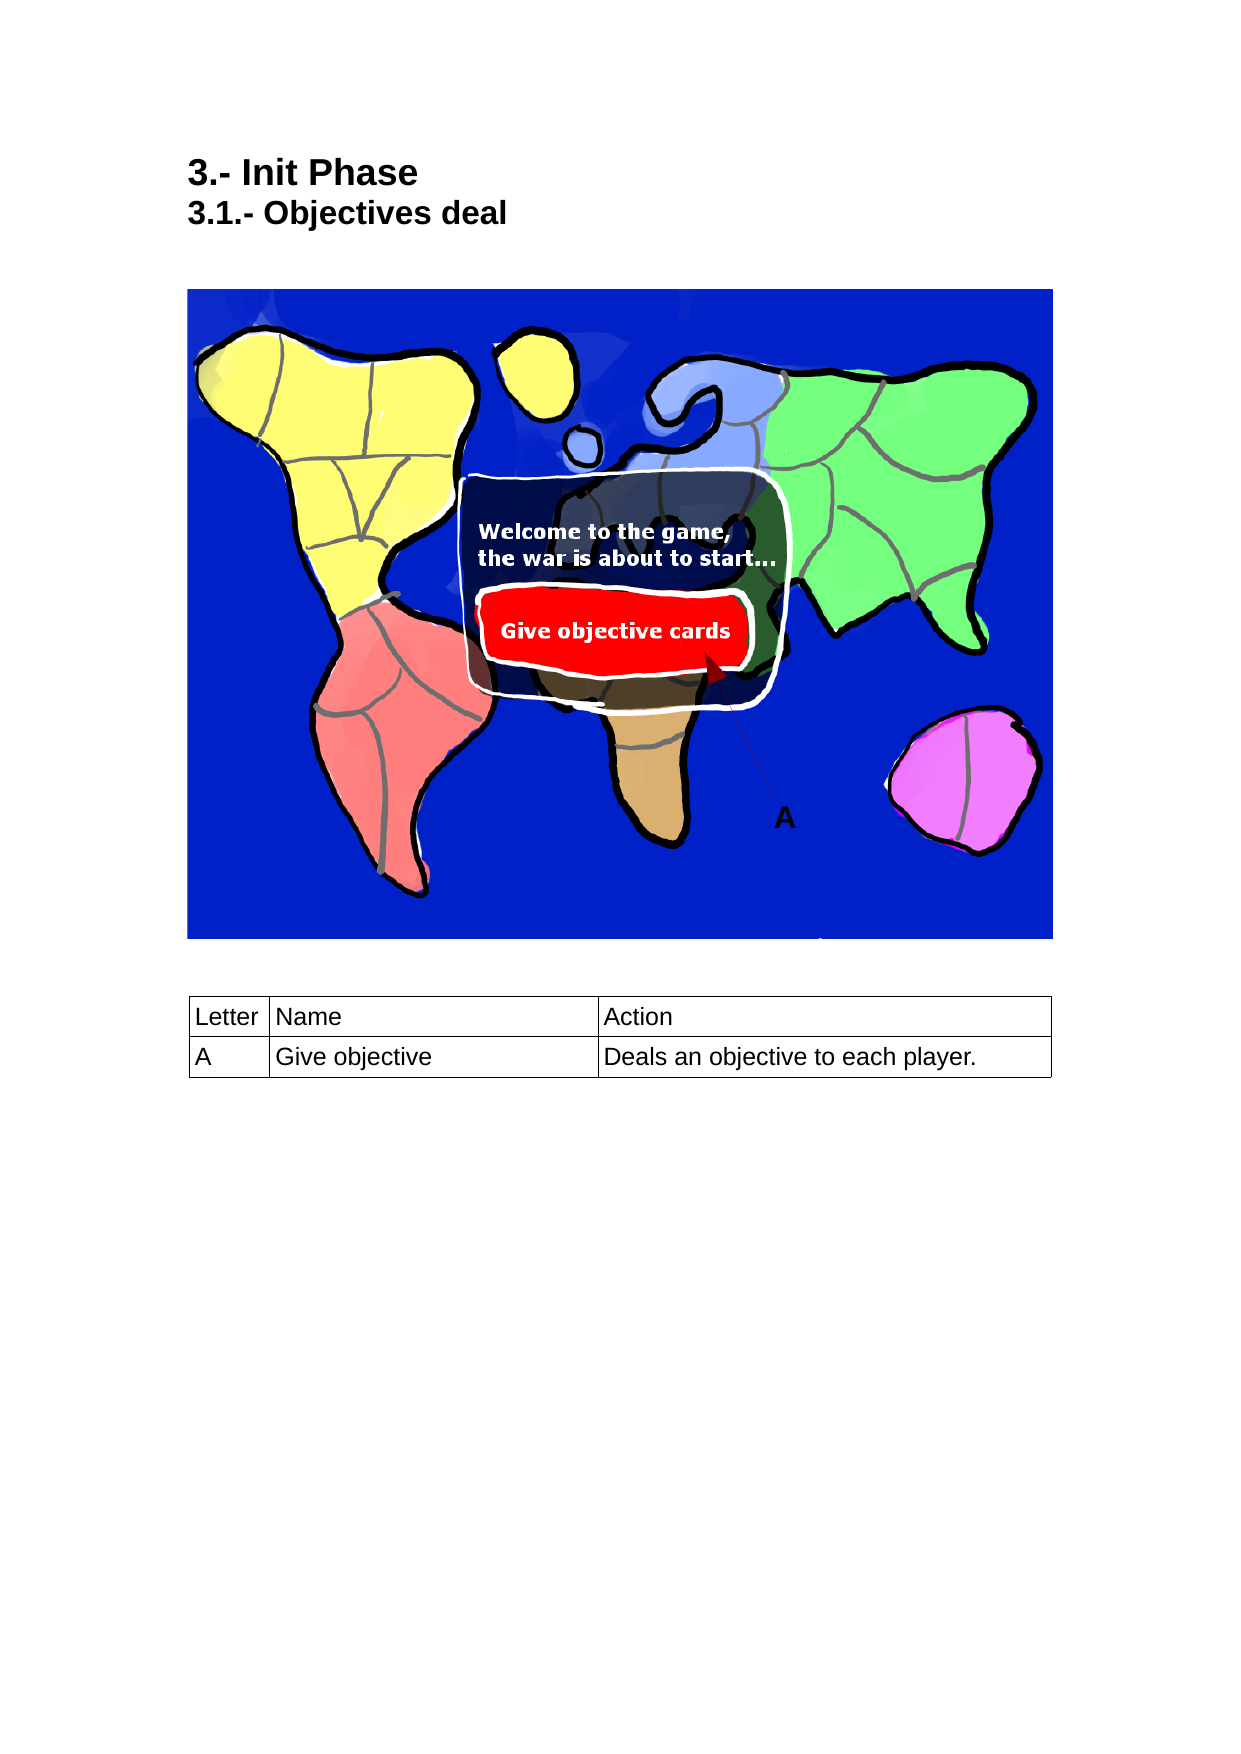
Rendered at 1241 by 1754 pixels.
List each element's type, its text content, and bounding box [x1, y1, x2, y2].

text 3.- Init Phase [187, 150, 1053, 193]
table_cell Give objective [270, 1037, 598, 1077]
table_header Name [270, 997, 598, 1036]
table_cell Deals an objective to each player. [599, 1037, 1051, 1077]
table_header Action [599, 997, 1051, 1036]
picture [187, 289, 1053, 939]
text 3.1.- Objectives deal [187, 193, 1053, 232]
table_header Letter [190, 997, 269, 1036]
table_cell A [190, 1037, 269, 1077]
